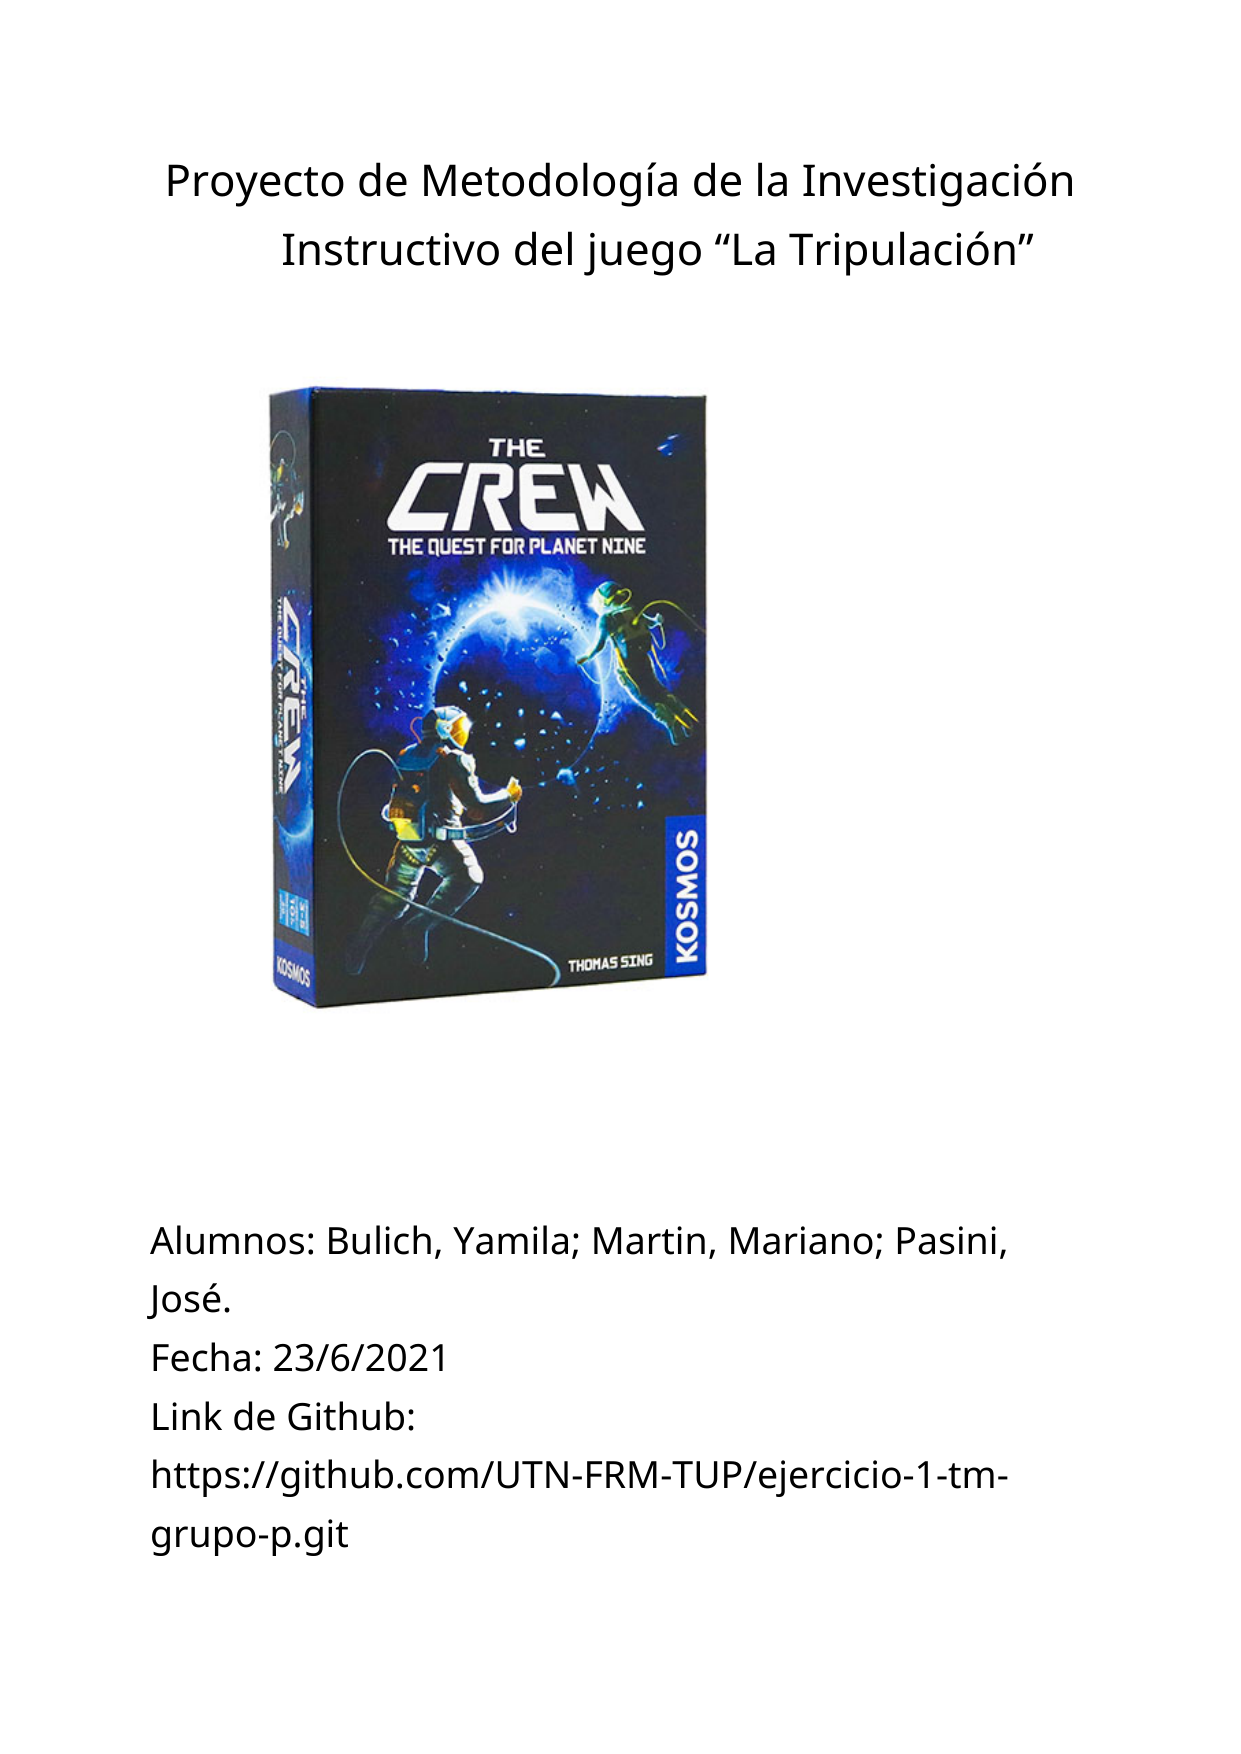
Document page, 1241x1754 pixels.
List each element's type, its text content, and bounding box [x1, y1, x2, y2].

text Proyecto de Metodología de la Investigación [150, 150, 1090, 209]
text Instructivo del juego “La Tripulación” [150, 218, 1090, 278]
picture [150, 355, 840, 1046]
text Alumnos: Bulich, Yamila; Martin, Mariano; Pasini, José. [150, 1214, 1090, 1324]
text Link de Github: https://github.com/UTN-FRM-TUP/ejercicio-1-tm-grupo-p.git [150, 1390, 1090, 1558]
text Fecha: 23/6/2021 [150, 1331, 1090, 1382]
